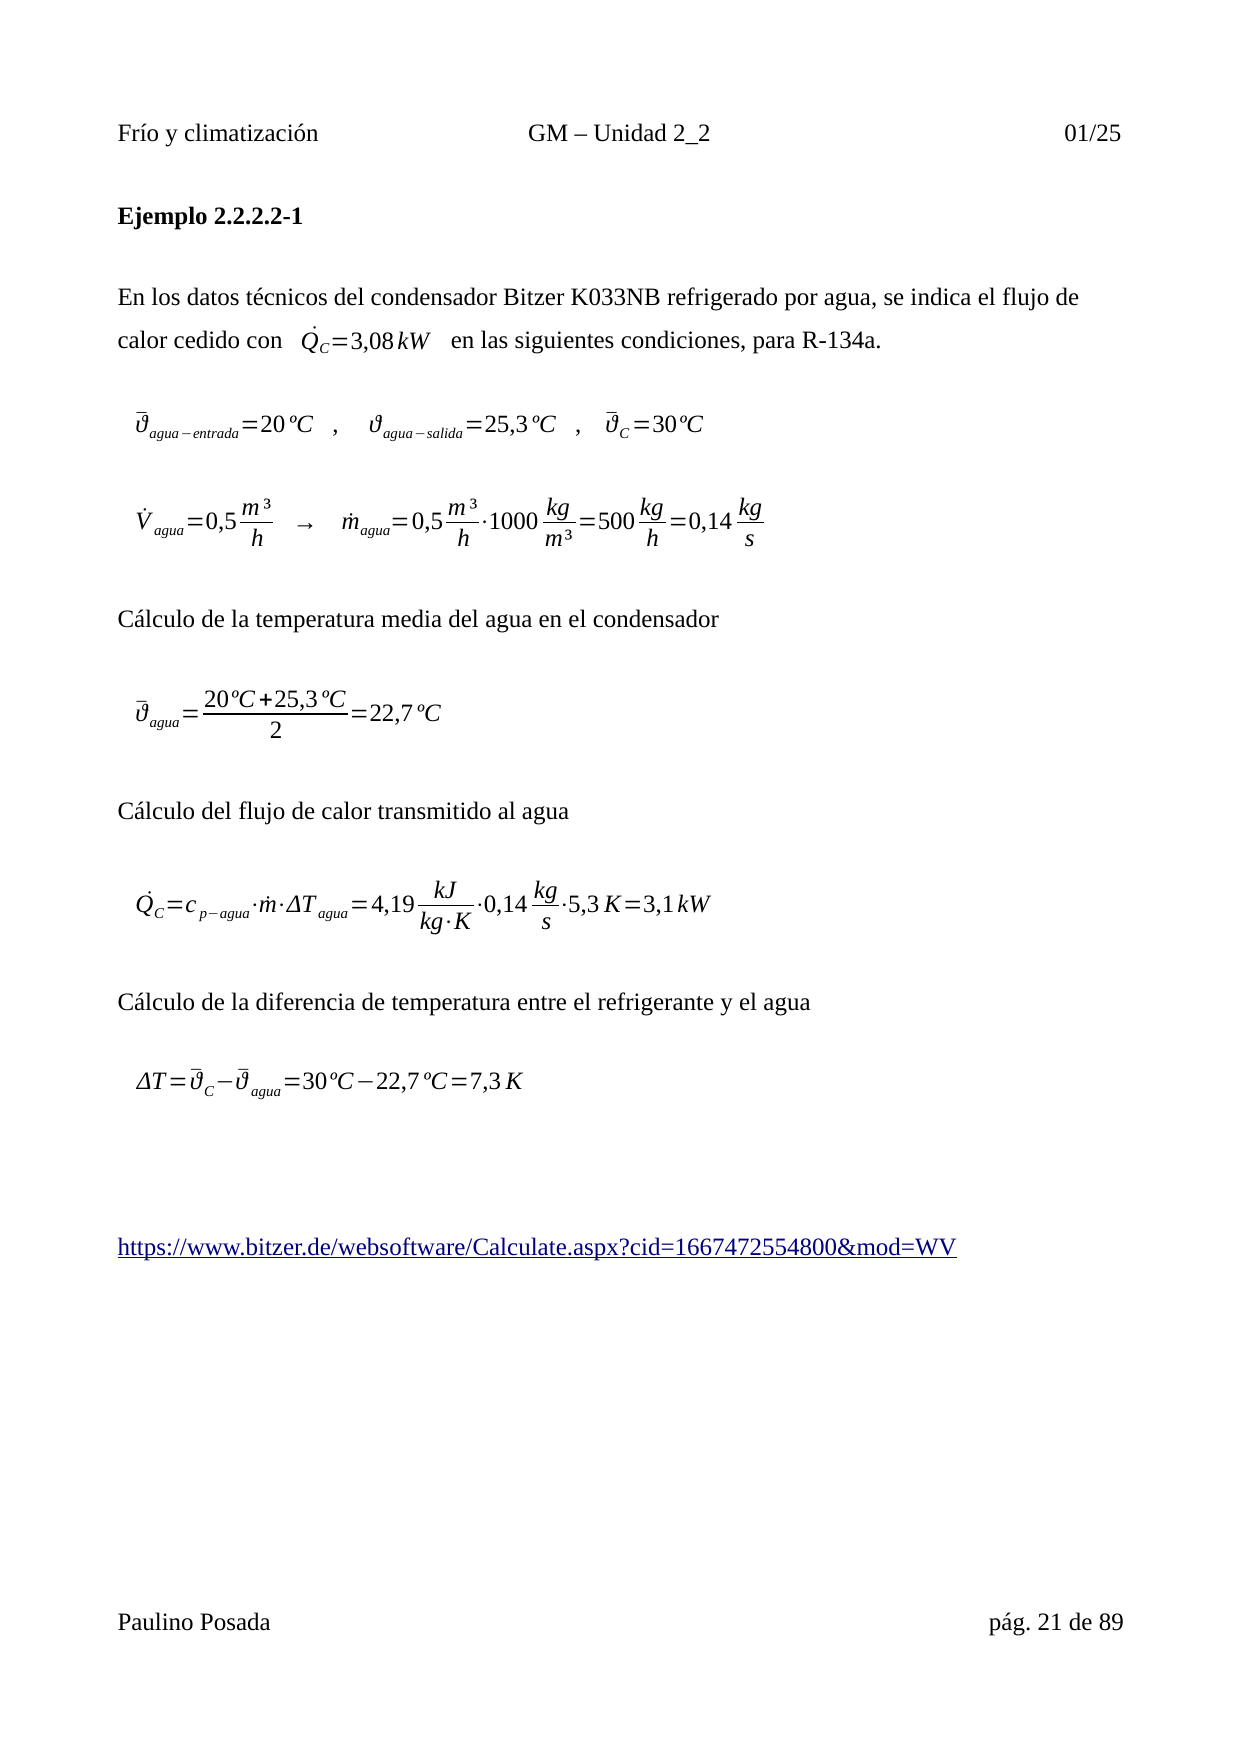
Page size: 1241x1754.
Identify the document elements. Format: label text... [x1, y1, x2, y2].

text Cálculo de la diferencia de temperatura entre el refrigerante y el agua [117, 987, 1123, 1016]
text , , [117, 409, 1123, 442]
text https://www.bitzer.de/websoftware/Calculate.aspx?cid=1667472554800&mod=WV [117, 1232, 1123, 1261]
text Ejemplo 2.2.2.2-1 [117, 201, 1123, 230]
text En los datos técnicos del condensador Bitzer K033NB refrigerado por agua, se indica el flujo de calor cedido conen las siguientes condiciones, para R-134a. [117, 282, 1123, 358]
text → [117, 494, 1123, 553]
text Cálculo del flujo de calor transmitido al agua [117, 796, 1123, 825]
text Cálculo de la temperatura media del agua en el condensador [117, 604, 1123, 633]
